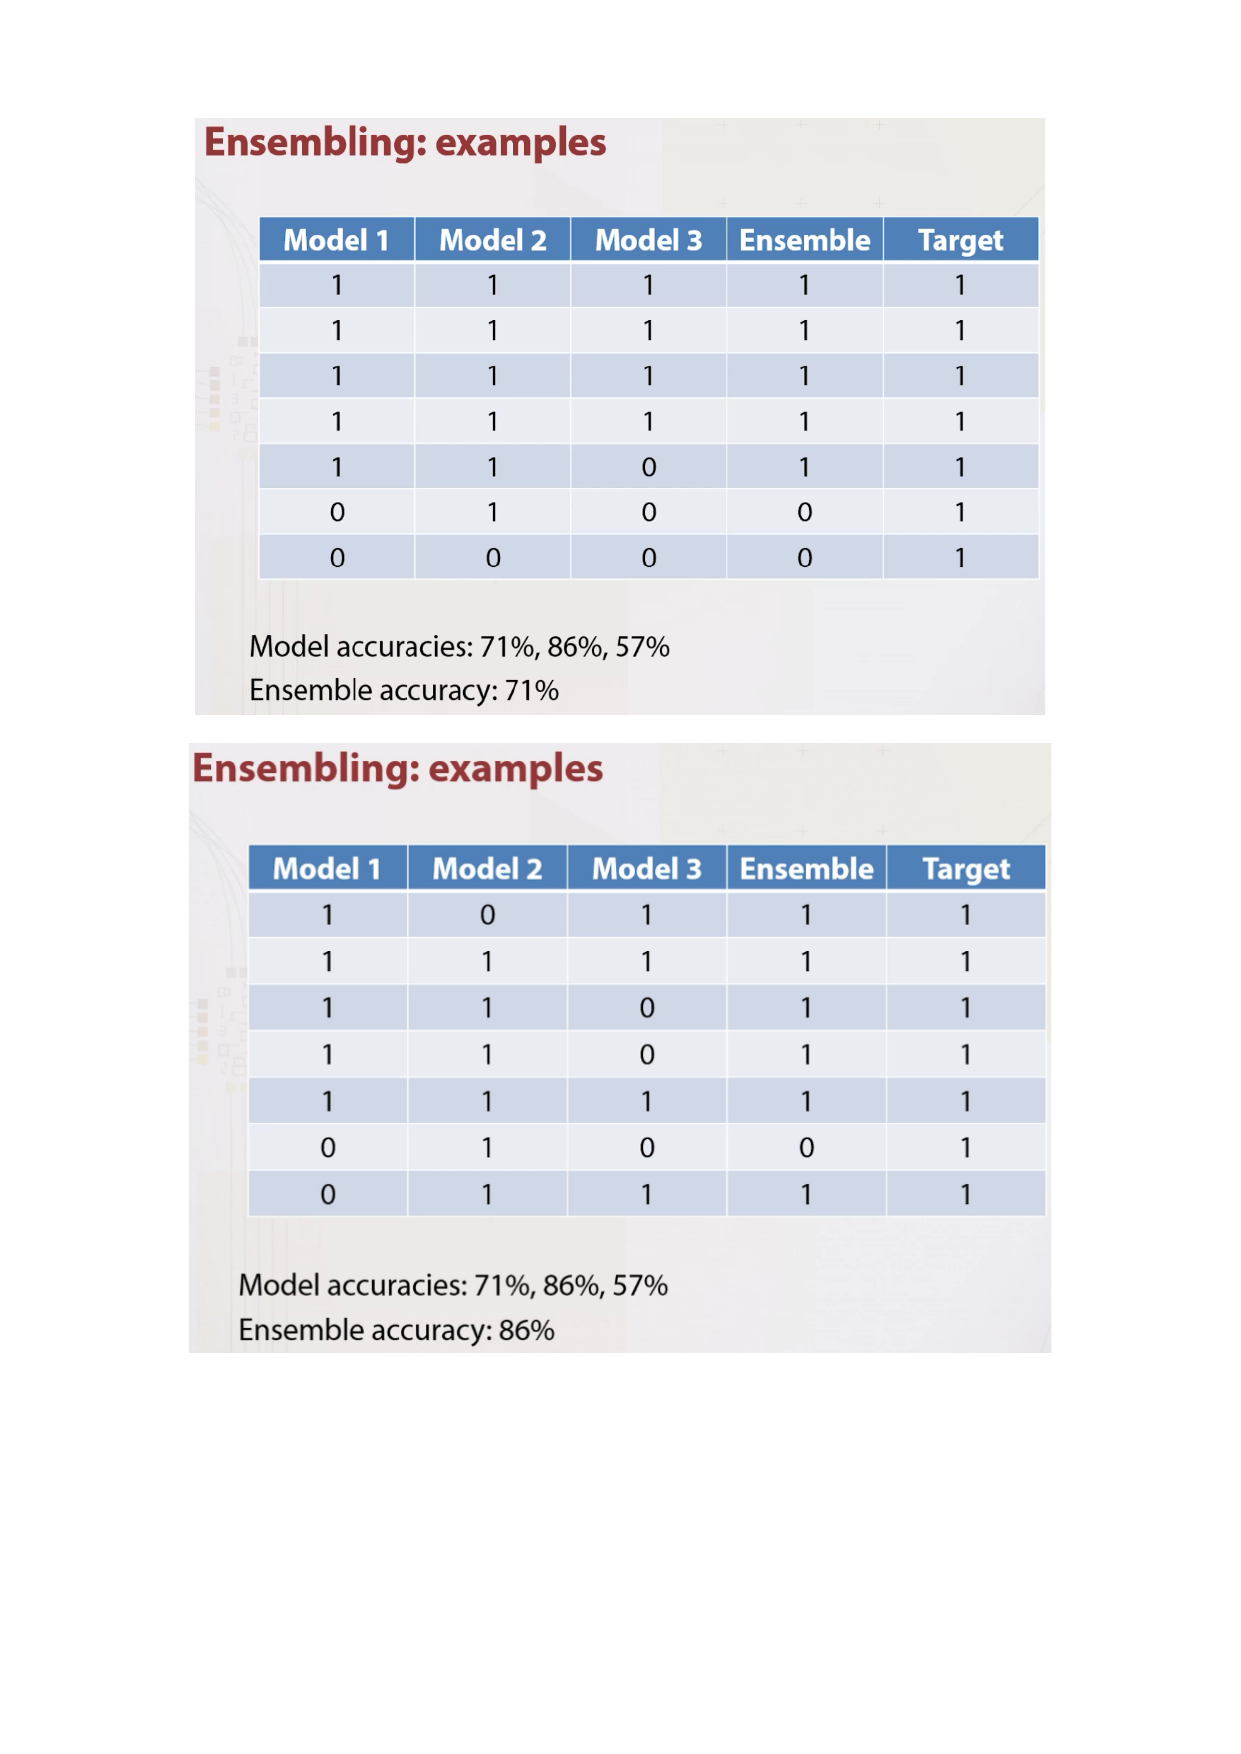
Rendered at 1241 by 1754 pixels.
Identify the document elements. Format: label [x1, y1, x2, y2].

picture [188, 743, 1052, 1353]
picture [195, 118, 1045, 715]
